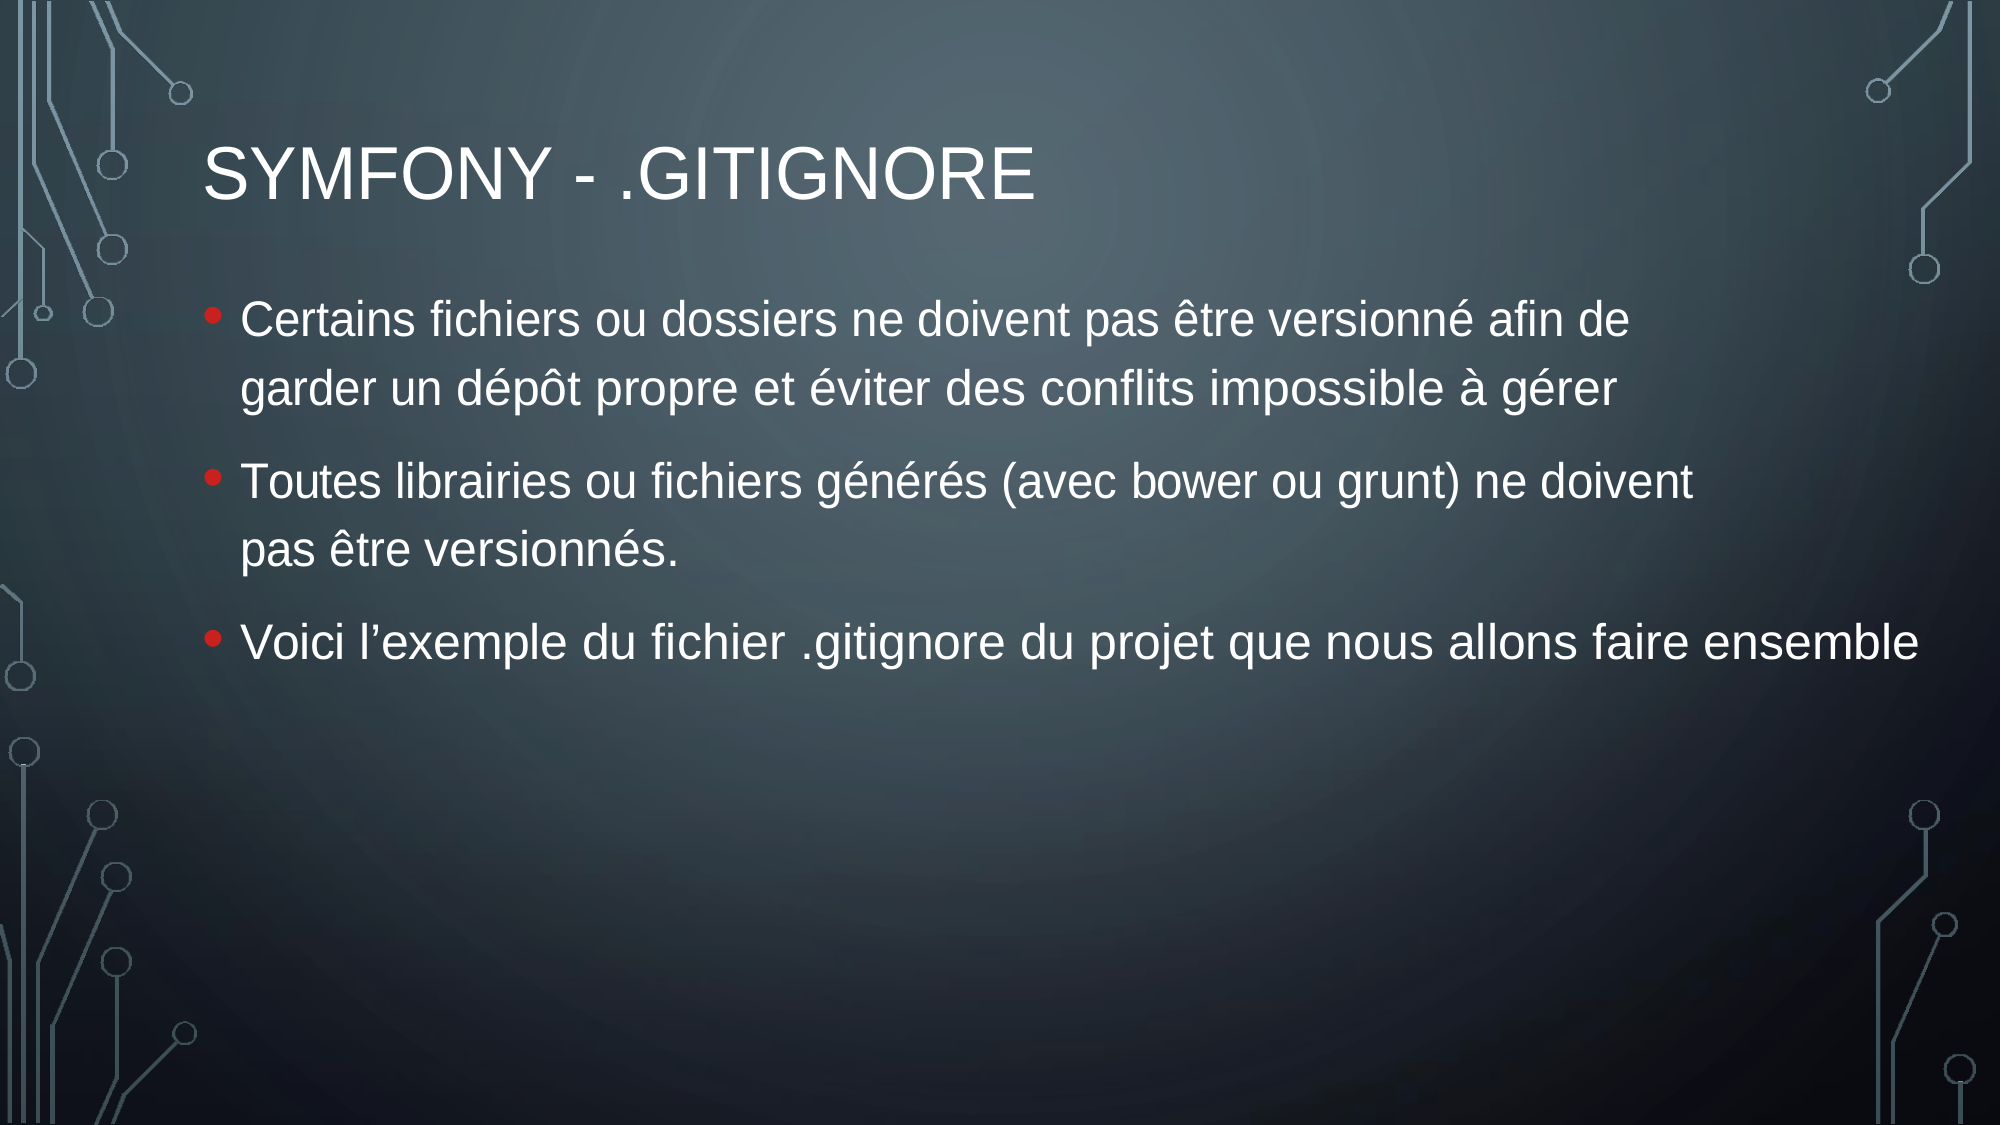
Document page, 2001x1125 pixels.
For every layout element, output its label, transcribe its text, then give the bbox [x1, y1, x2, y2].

list Toutes librairies ou fichiers générés (avec bower ou grunt) ne doivent pas être versionnés. [202, 439, 1782, 577]
picture [0, 0, 2000, 1125]
list Certains fichiers ou dossiers ne doivent pas être versionné afin de garder un dépôt propre et éviter des conflits impossible à gérer [202, 278, 1755, 416]
subtitle SYMFONY - .GITIGNORE [202, 129, 1971, 215]
list Voici l’exemple du fichier .gitignore du projet que nous allons faire ensemble [202, 601, 1971, 673]
